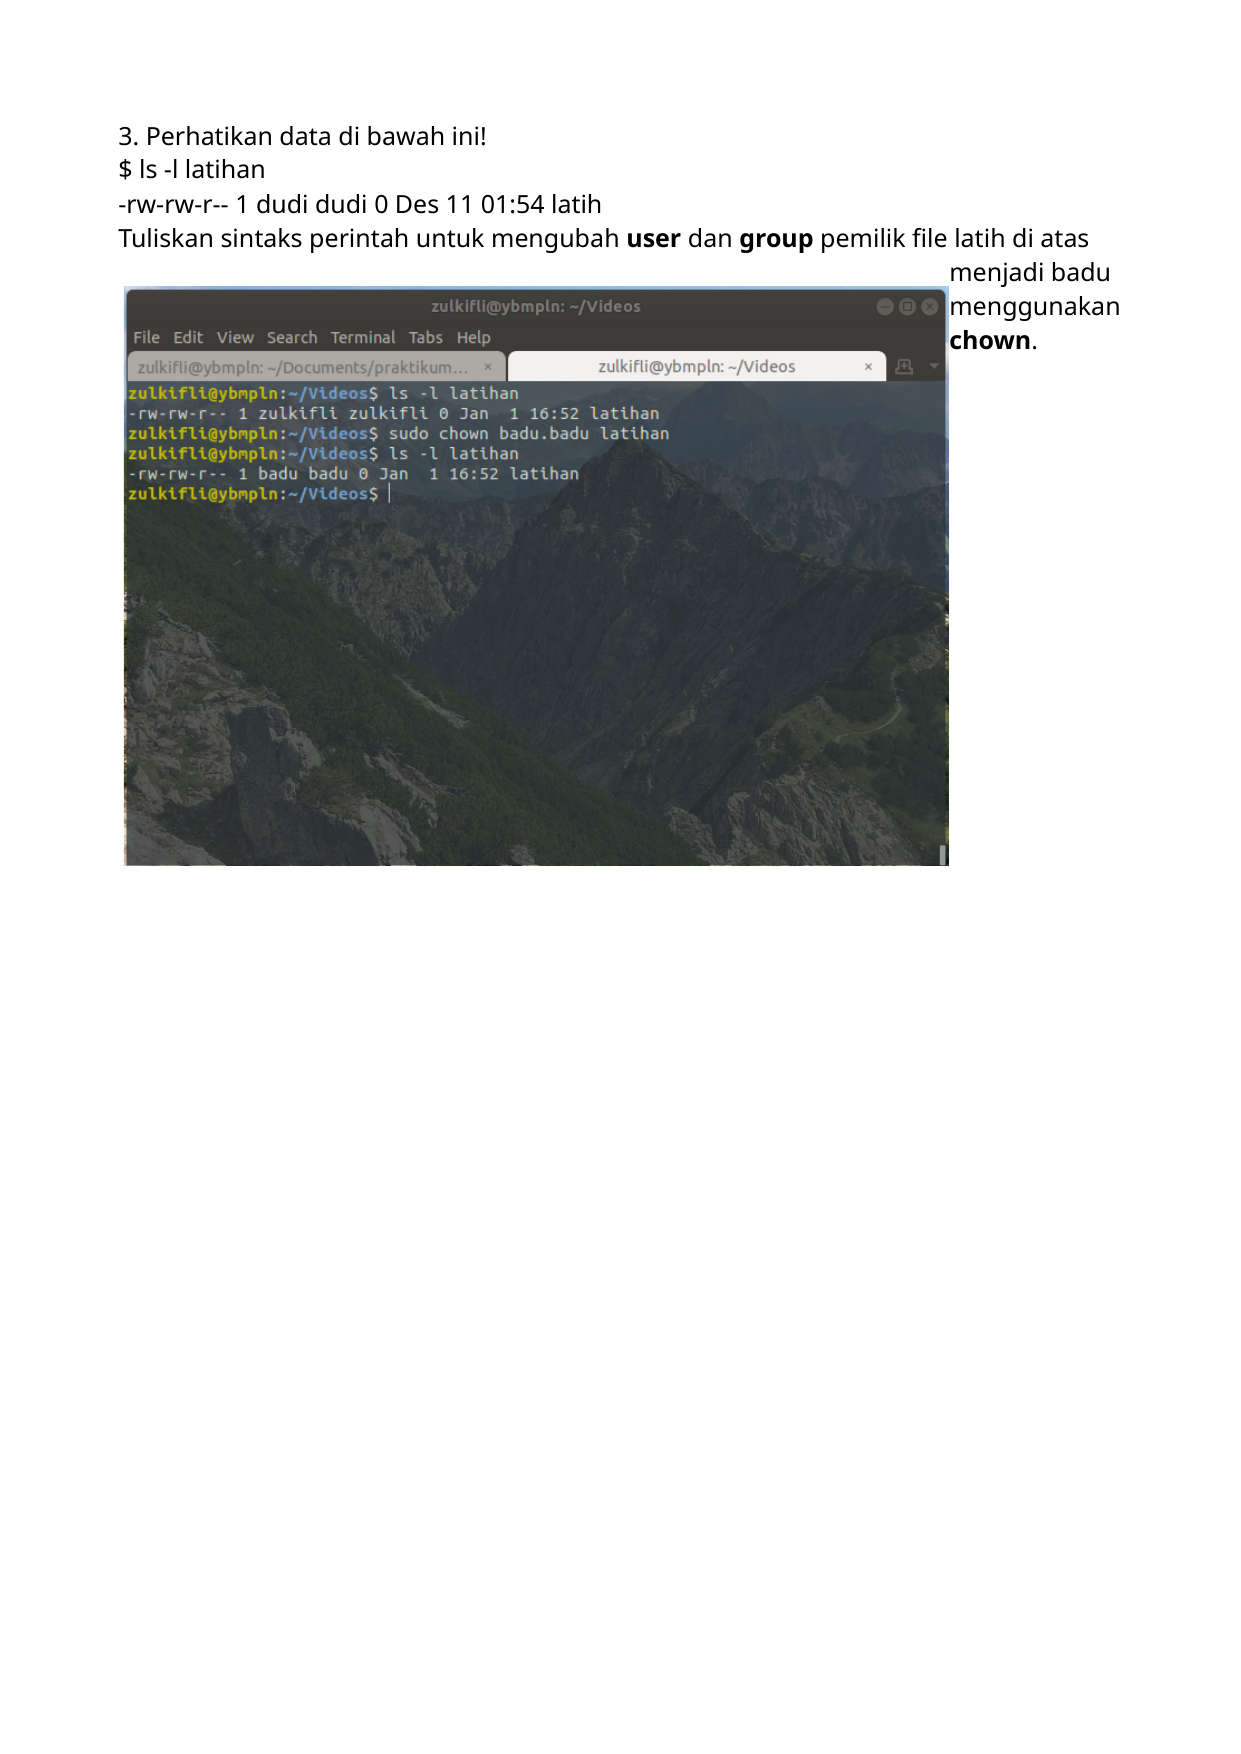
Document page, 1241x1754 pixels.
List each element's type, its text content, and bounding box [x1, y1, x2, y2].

text $ ls -l latihan [118, 152, 1122, 186]
text 3. Perhatikan data di bawah ini! [118, 118, 1122, 152]
text -rw-rw-r-- 1 dudi dudi 0 Des 11 01:54 latih [118, 186, 1122, 220]
picture [123, 286, 949, 866]
text Tuliskan sintaks perintah untuk mengubah user dan group pemilik file latih di atas menjadi badu menggunakan chown. [118, 220, 1122, 357]
